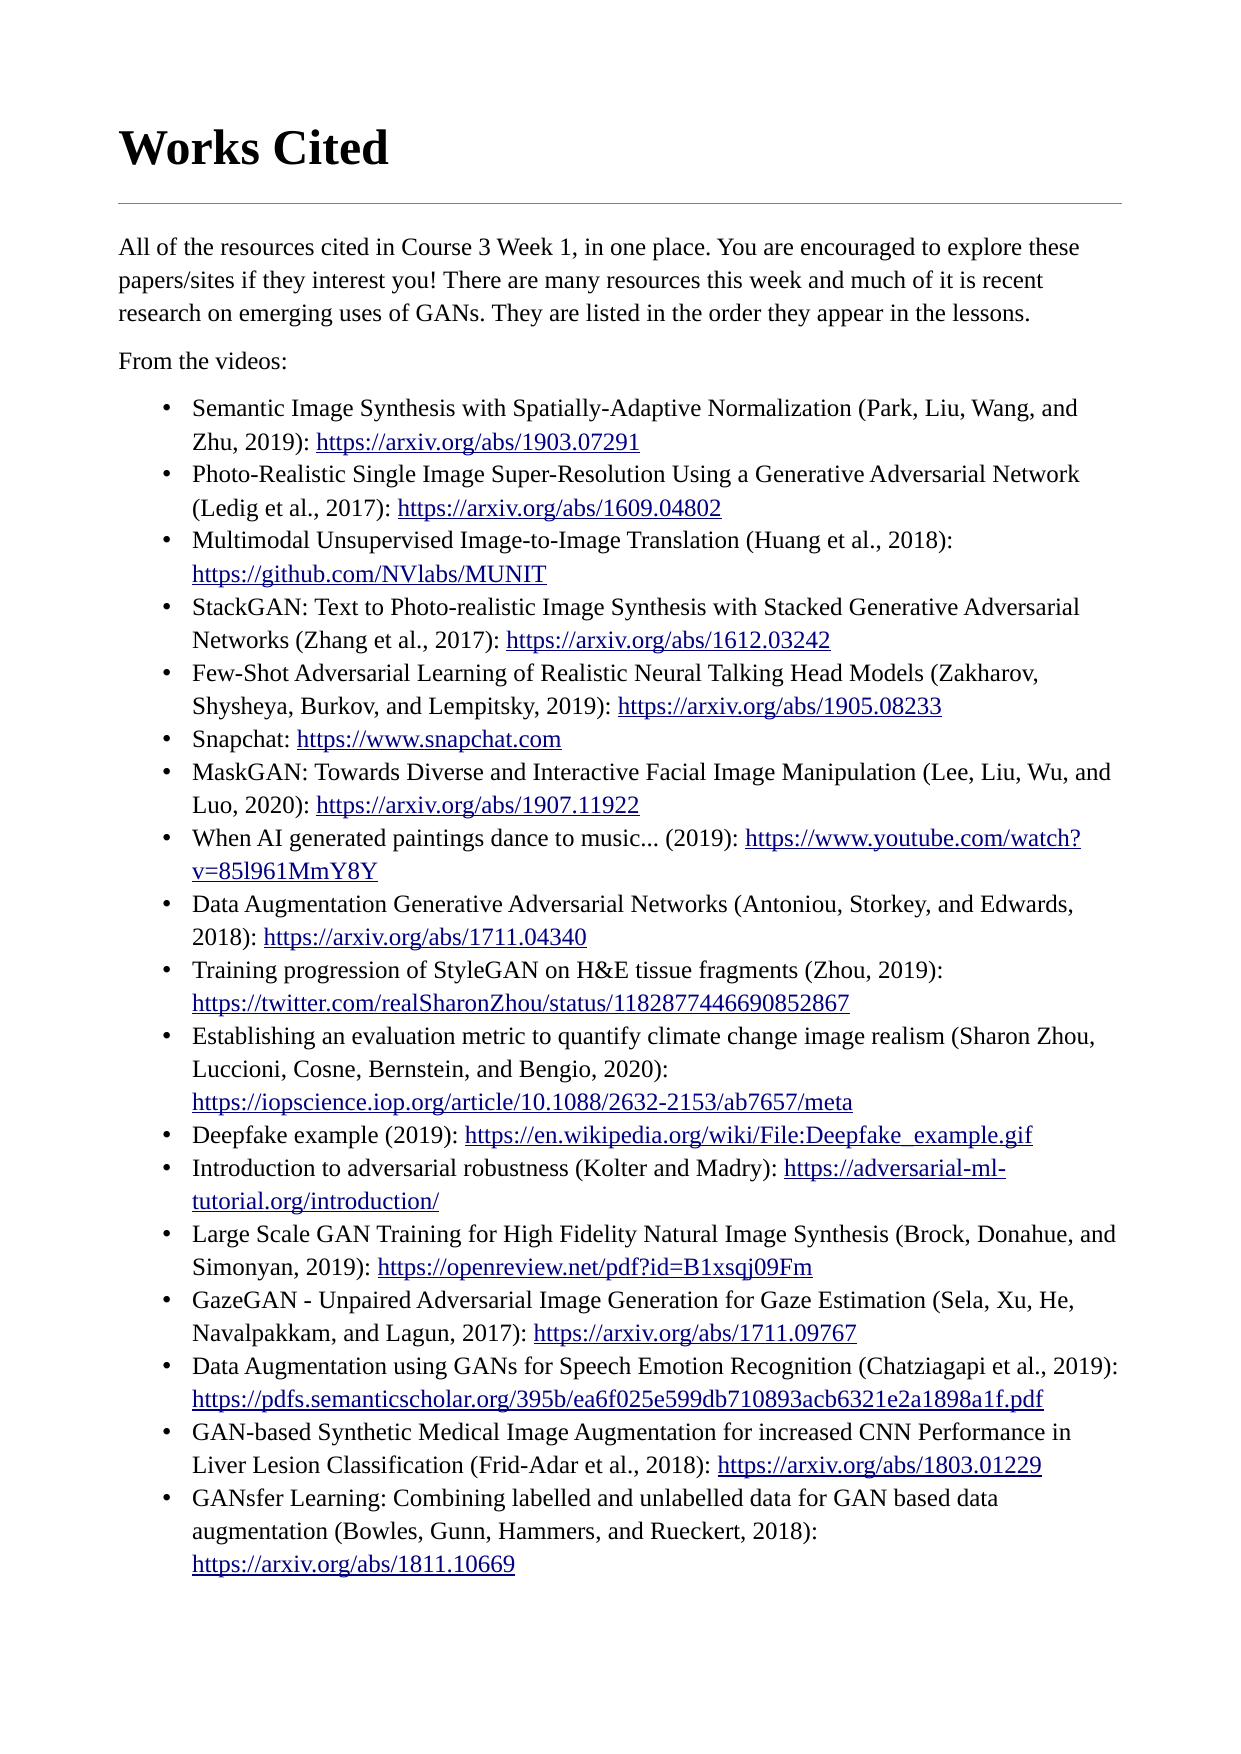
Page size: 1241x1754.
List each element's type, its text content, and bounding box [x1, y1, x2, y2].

list Establishing an evaluation metric to quantify climate change image realism (Sharon Zhou, Luccioni, Cosne, Bernstein, and Bengio, 2020): https://iopscience.iop.org/article/10.1088/2632-2153/ab7657/meta [162, 1021, 1122, 1116]
list StackGAN: Text to Photo-realistic Image Synthesis with Stacked Generative Adversarial Networks (Zhang et al., 2017): https://arxiv.org/abs/1612.03242 [162, 592, 1122, 653]
list Few-Shot Adversarial Learning of Realistic Neural Talking Head Models (Zakharov, Shysheya, Burkov, and Lempitsky, 2019): https://arxiv.org/abs/1905.08233 [162, 658, 1122, 719]
list Deepfake example (2019): https://en.wikipedia.org/wiki/File:Deepfake_example.gif [162, 1120, 1122, 1149]
list Training progression of StyleGAN on H&E tissue fragments (Zhou, 2019): https://twitter.com/realSharonZhou/status/1182877446690852867 [162, 955, 1122, 1017]
list Photo-Realistic Single Image Super-Resolution Using a Generative Adversarial Network (Ledig et al., 2017): https://arxiv.org/abs/1609.04802 [162, 459, 1122, 521]
list GANsfer Learning: Combining labelled and unlabelled data for GAN based data augmentation (Bowles, Gunn, Hammers, and Rueckert, 2018): https://arxiv.org/abs/1811.10669 [162, 1483, 1122, 1578]
list MaskGAN: Towards Diverse and Interactive Facial Image Manipulation (Lee, Liu, Wu, and Luo, 2020): https://arxiv.org/abs/1907.11922 [162, 757, 1122, 818]
text All of the resources cited in Course 3 Week 1, in one place. You are encouraged to explore these papers/sites if they interest you! There are many resources this week and much of it is recent research on emerging uses of GANs. They are listed in the order they appear in the lessons. [118, 232, 1122, 327]
list Data Augmentation Generative Adversarial Networks (Antoniou, Storkey, and Edwards, 2018): https://arxiv.org/abs/1711.04340 [162, 889, 1122, 951]
subtitle Works Cited [118, 118, 1122, 176]
list Large Scale GAN Training for High Fidelity Natural Image Synthesis (Brock, Donahue, and Simonyan, 2019): https://openreview.net/pdf?id=B1xsqj09Fm [162, 1219, 1122, 1281]
list Semantic Image Synthesis with Spatially-Adaptive Normalization (Park, Liu, Wang, and Zhu, 2019): https://arxiv.org/abs/1903.07291 [162, 393, 1122, 455]
list Introduction to adversarial robustness (Kolter and Madry): https://adversarial-ml-tutorial.org/introduction/ [162, 1153, 1122, 1215]
text From the videos: [118, 346, 1122, 375]
list GazeGAN - Unpaired Adversarial Image Generation for Gaze Estimation (Sela, Xu, He, Navalpakkam, and Lagun, 2017): https://arxiv.org/abs/1711.09767 [162, 1285, 1122, 1347]
list GAN-based Synthetic Medical Image Augmentation for increased CNN Performance in Liver Lesion Classification (Frid-Adar et al., 2018): https://arxiv.org/abs/1803.01229 [162, 1417, 1122, 1479]
list Snapchat: https://www.snapchat.com [162, 724, 1122, 752]
list Multimodal Unsupervised Image-to-Image Translation (Huang et al., 2018): https://github.com/NVlabs/MUNIT [162, 526, 1122, 587]
list Data Augmentation using GANs for Speech Emotion Recognition (Chatziagapi et al., 2019): https://pdfs.semanticscholar.org/395b/ea6f025e599db710893acb6321e2a1898a1f.pdf [162, 1351, 1122, 1413]
list When AI generated paintings dance to music... (2019): https://www.youtube.com/watch?v=85l961MmY8Y [162, 823, 1122, 884]
